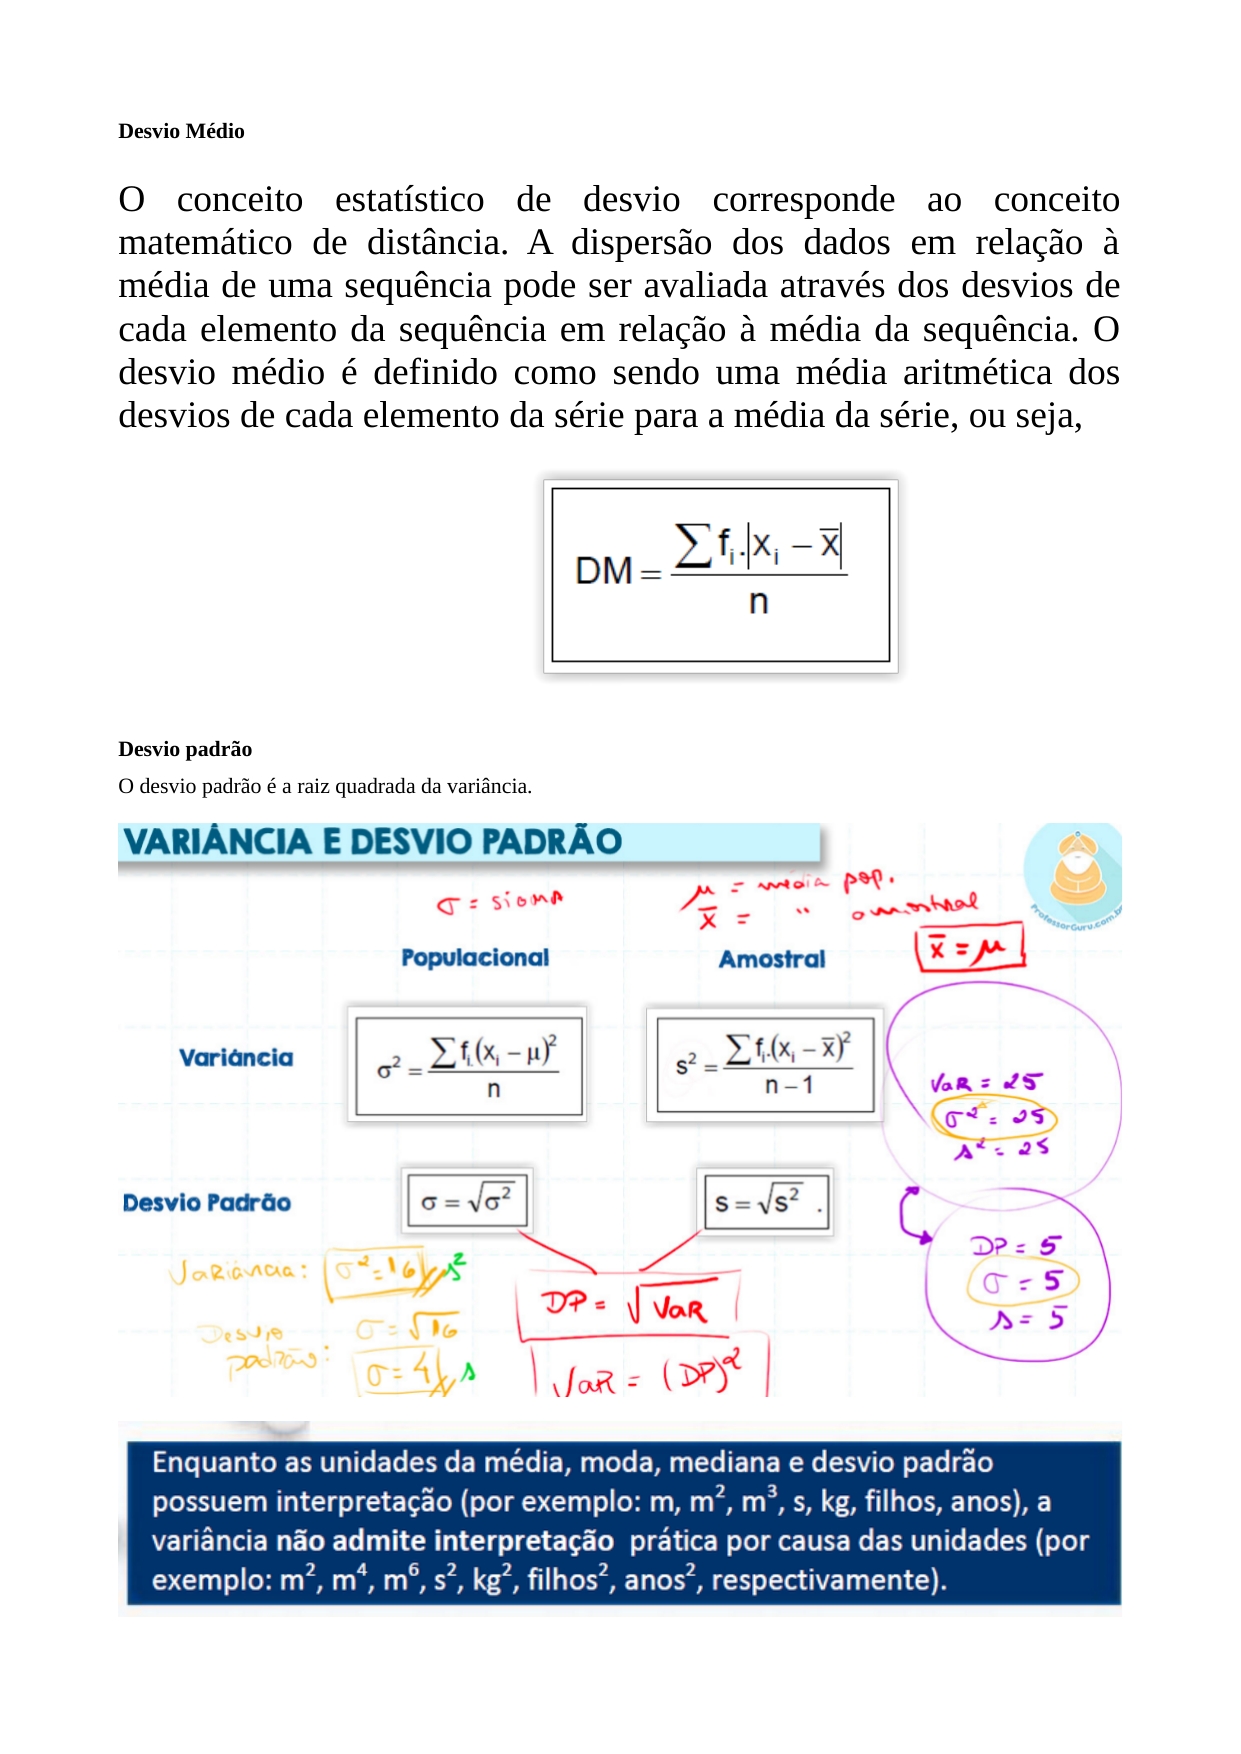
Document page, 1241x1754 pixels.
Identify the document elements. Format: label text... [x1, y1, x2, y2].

text O desvio padrão é a raiz quadrada da variância. [118, 773, 1122, 799]
subtitle Desvio padrão [118, 736, 1122, 761]
picture [530, 466, 911, 686]
subtitle O conceito estatístico de desvio corresponde ao conceito matemático de distância. A dispersão dos dados em relação à média de uma sequência pode ser avaliada através dos desvios de cada elemento da sequência em relação à média da sequência. O desvio médio é definido como sendo uma média aritmética dos desvios de cada elemento da série para a média da série, ou seja, [118, 177, 1122, 435]
subtitle Desvio Médio [118, 118, 1122, 143]
picture [118, 823, 1123, 1397]
picture [118, 1421, 1123, 1617]
